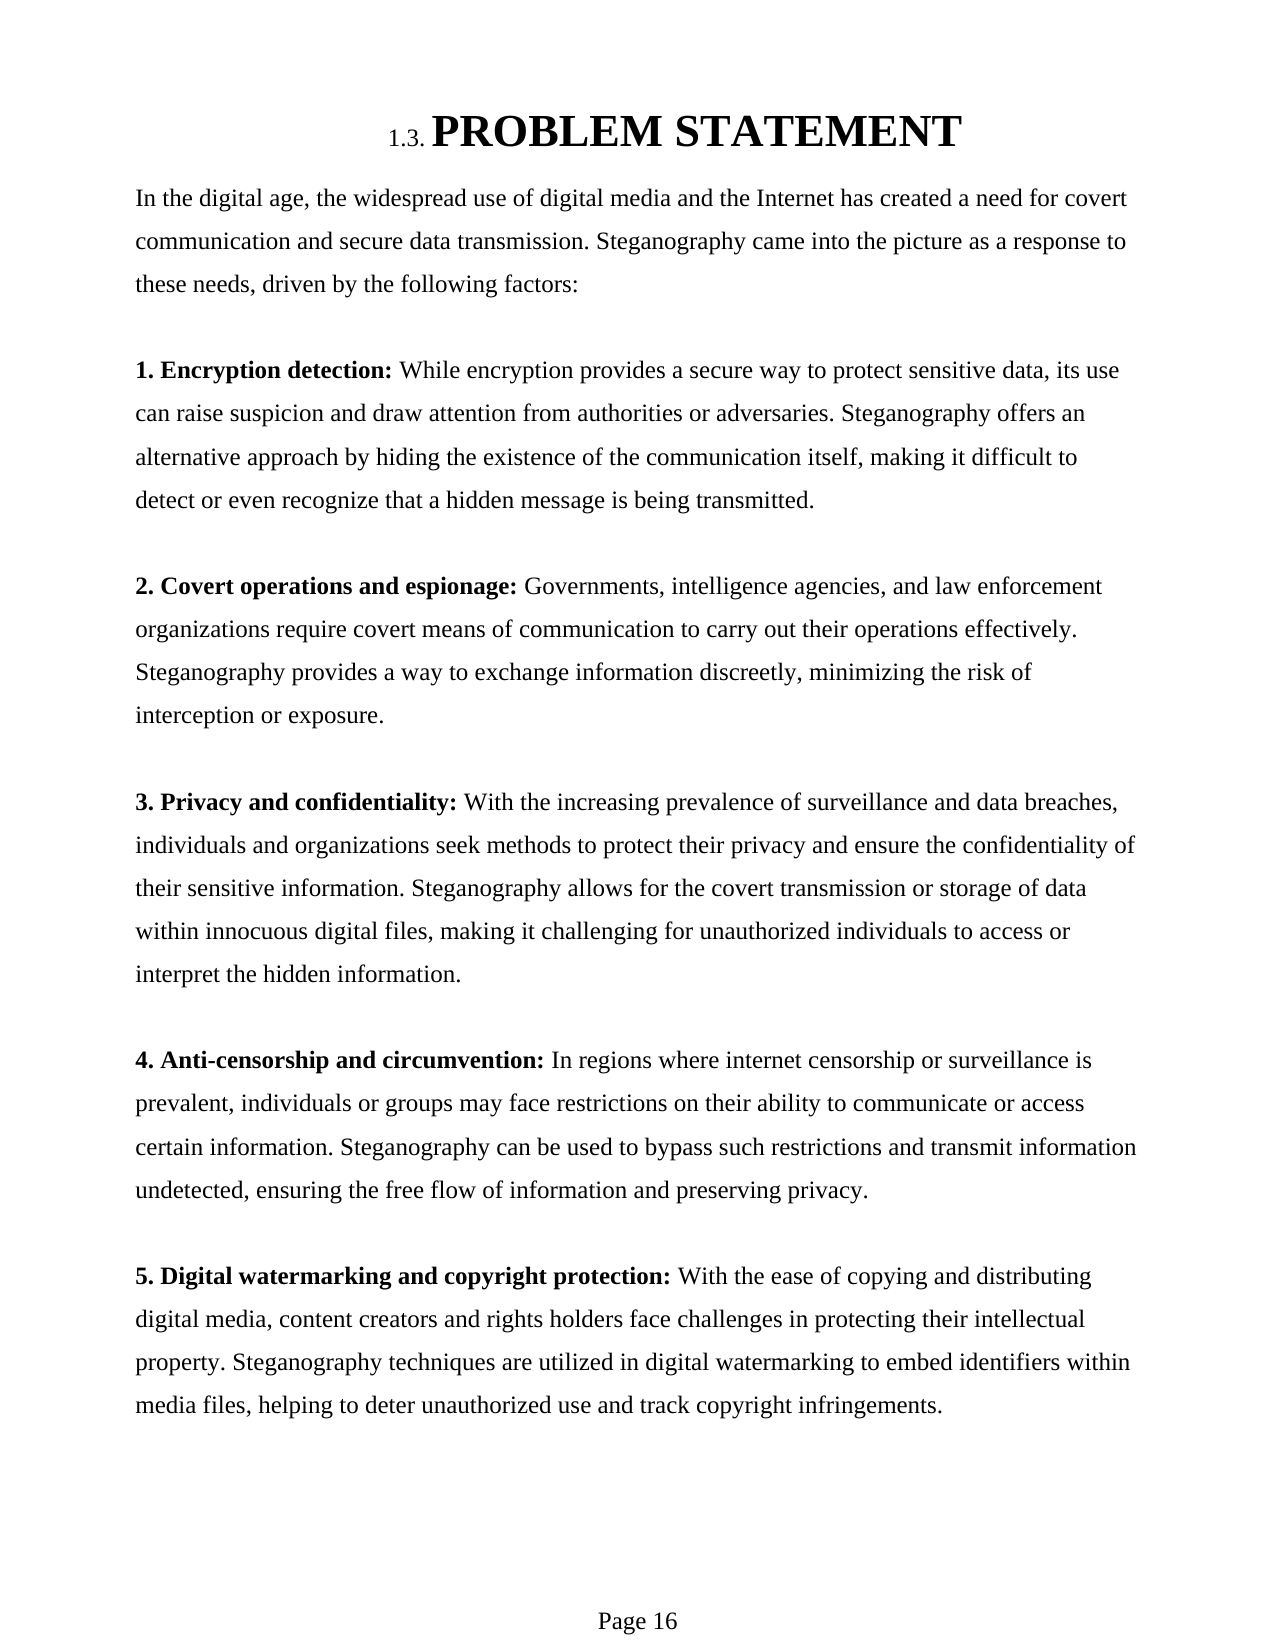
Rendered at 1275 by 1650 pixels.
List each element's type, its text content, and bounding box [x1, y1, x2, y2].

list In the digital age, the widespread use of digital media and the Internet has created a need for covert communication and secure data transmission. Steganography came into the picture as a response to these needs, driven by the following factors: [135, 183, 1140, 298]
list 3. Privacy and confidentiality: With the increasing prevalence of surveillance and data breaches, individuals and organizations seek methods to protect their privacy and ensure the confidentiality of their sensitive information. Steganography allows for the covert transmission or storage of data within innocuous digital files, making it challenging for unauthorized individuals to access or interpret the hidden information. [135, 787, 1140, 988]
list 4. Anti-censorship and circumvention: In regions where internet censorship or surveillance is prevalent, individuals or groups may face restrictions on their ability to communicate or access certain information. Steganography can be used to bypass such restrictions and transmit information undetected, ensuring the free flow of information and preserving privacy. [135, 1045, 1140, 1203]
list 1.3. PROBLEM STATEMENT [210, 104, 1140, 156]
list 2. Covert operations and espionage: Governments, intelligence agencies, and law enforcement organizations require covert means of communication to carry out their operations effectively. Steganography provides a way to exchange information discreetly, minimizing the risk of interception or exposure. [135, 571, 1140, 729]
list 5. Digital watermarking and copyright protection: With the ease of copying and distributing digital media, content creators and rights holders face challenges in protecting their intellectual property. Steganography techniques are utilized in digital watermarking to embed identifiers within media files, helping to deter unauthorized use and track copyright infringements. [135, 1261, 1140, 1419]
list 1. Encryption detection: While encryption provides a secure way to protect sensitive data, its use can raise suspicion and draw attention from authorities or adversaries. Steganography offers an alternative approach by hiding the existence of the communication itself, making it difficult to detect or even recognize that a hidden message is being transmitted. [135, 355, 1140, 513]
